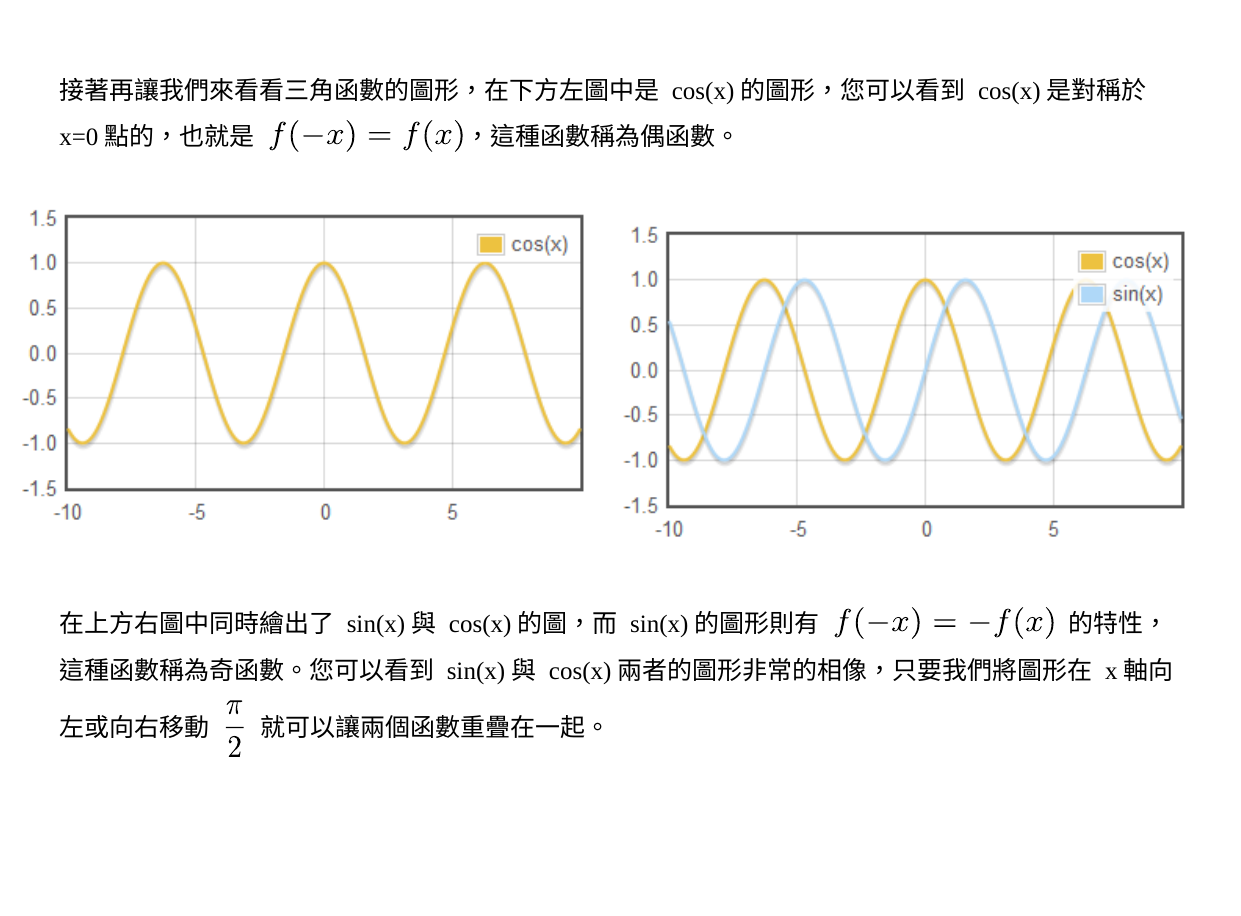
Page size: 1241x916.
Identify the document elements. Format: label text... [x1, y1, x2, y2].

text 在上方右圖中同時繪出了 sin(x) 與 cos(x) 的圖，而 sin(x) 的圖形則有 的特性，這種函數稱為奇函數。您可以看到 sin(x) 與 cos(x) 兩者的圖形非常的相像，只要我們將圖形在 x 軸向左或向右移動 就可以讓兩個函數重疊在一起。 [59, 603, 1181, 762]
picture [18, 201, 589, 523]
picture [621, 222, 1191, 540]
text 接著再讓我們來看看三角函數的圖形，在下方左圖中是 cos(x) 的圖形，您可以看到 cos(x) 是對稱於 x=0 點的，也就是 ，這種函數稱為偶函數。 [59, 71, 1181, 154]
